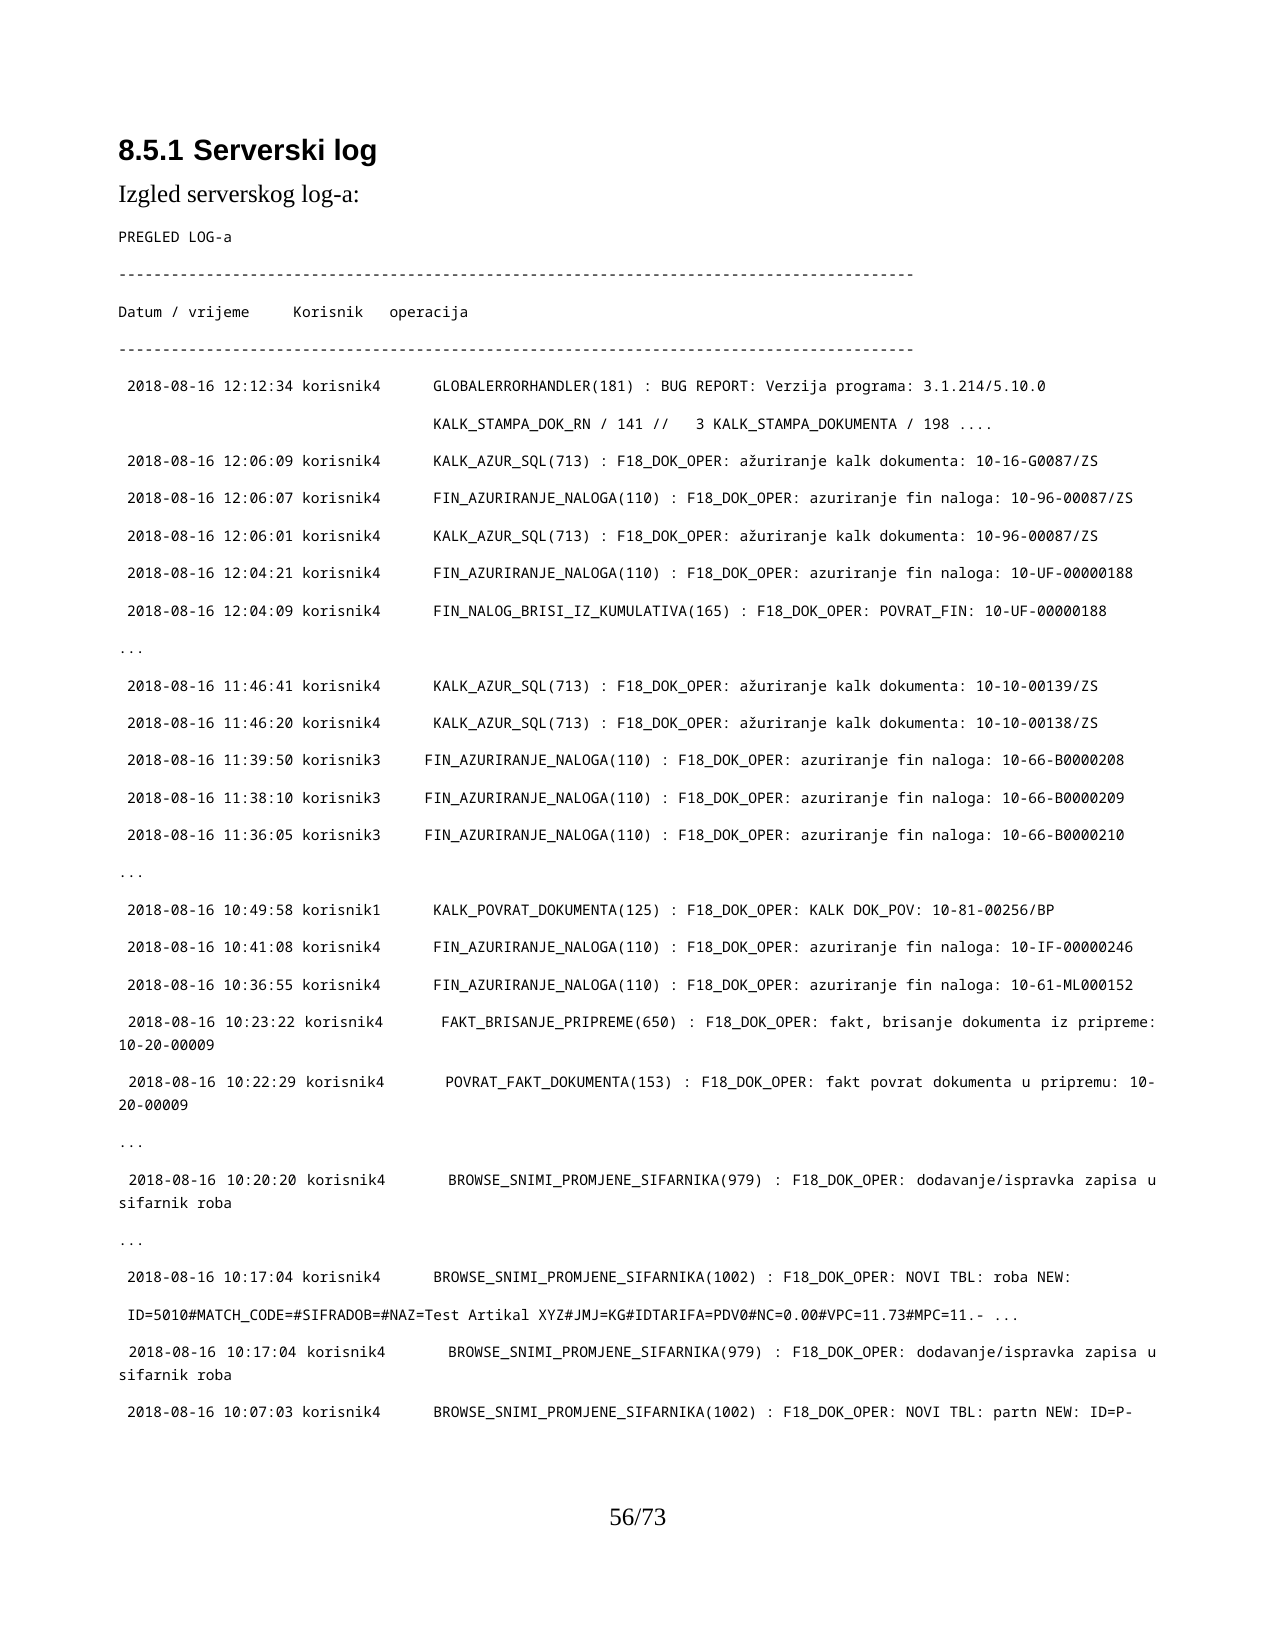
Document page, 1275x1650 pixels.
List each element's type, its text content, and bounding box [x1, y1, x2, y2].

text ------------------------------------------------------------------------------------------- [118, 339, 1157, 359]
text 2018-08-16 11:39:50 korisnik3 FIN_AZURIRANJE_NALOGA(110) : F18_DOK_OPER: azuriranje fin naloga: 10-66-B0000208 [118, 750, 1157, 770]
text 2018-08-16 11:46:20 korisnik4 KALK_AZUR_SQL(713) : F18_DOK_OPER: ažuriranje kalk dokumenta: 10-10-00138/ZS [118, 713, 1157, 733]
text 2018-08-16 10:23:22 korisnik4 FAKT_BRISANJE_PRIPREME(650) : F18_DOK_OPER: fakt, brisanje dokumenta iz pripreme: 10-20-00009 [118, 1012, 1157, 1054]
text 2018-08-16 11:38:10 korisnik3 FIN_AZURIRANJE_NALOGA(110) : F18_DOK_OPER: azuriranje fin naloga: 10-66-B0000209 [118, 787, 1157, 807]
text KALK_STAMPA_DOK_RN / 141 // 3 KALK_STAMPA_DOKUMENTA / 198 .... [118, 413, 1157, 433]
text PREGLED LOG-a [118, 227, 1157, 246]
text 2018-08-16 12:04:21 korisnik4 FIN_AZURIRANJE_NALOGA(110) : F18_DOK_OPER: azuriranje fin naloga: 10-UF-00000188 [118, 563, 1157, 583]
text 2018-08-16 12:04:09 korisnik4 FIN_NALOG_BRISI_IZ_KUMULATIVA(165) : F18_DOK_OPER: POVRAT_FIN: 10-UF-00000188 [118, 601, 1157, 620]
text 2018-08-16 11:46:41 korisnik4 KALK_AZUR_SQL(713) : F18_DOK_OPER: ažuriranje kalk dokumenta: 10-10-00139/ZS [118, 675, 1157, 695]
text ... [118, 638, 1157, 658]
text ... [118, 1132, 1157, 1152]
text Izgled serverskog log-a: [118, 179, 1157, 208]
text Datum / vrijeme Korisnik operacija [118, 301, 1157, 321]
text 2018-08-16 10:20:20 korisnik4 BROWSE_SNIMI_PROMJENE_SIFARNIKA(979) : F18_DOK_OPER: dodavanje/ispravka zapisa u sifarnik roba [118, 1170, 1157, 1212]
text 2018-08-16 12:06:01 korisnik4 KALK_AZUR_SQL(713) : F18_DOK_OPER: ažuriranje kalk dokumenta: 10-96-00087/ZS [118, 526, 1157, 546]
text 2018-08-16 11:36:05 korisnik3 FIN_AZURIRANJE_NALOGA(110) : F18_DOK_OPER: azuriranje fin naloga: 10-66-B0000210 [118, 825, 1157, 845]
text 2018-08-16 10:17:04 korisnik4 BROWSE_SNIMI_PROMJENE_SIFARNIKA(979) : F18_DOK_OPER: dodavanje/ispravka zapisa u sifarnik roba [118, 1342, 1157, 1385]
text 2018-08-16 10:07:03 korisnik4 BROWSE_SNIMI_PROMJENE_SIFARNIKA(1002) : F18_DOK_OPER: NOVI TBL: partn NEW: ID=P- [118, 1402, 1157, 1422]
text 2018-08-16 12:06:09 korisnik4 KALK_AZUR_SQL(713) : F18_DOK_OPER: ažuriranje kalk dokumenta: 10-16-G0087/ZS [118, 451, 1157, 471]
text ID=5010#MATCH_CODE=#SIFRADOB=#NAZ=Test Artikal XYZ#JMJ=KG#IDTARIFA=PDV0#NC=0.00#VPC=11.73#MPC=11.- ... [118, 1305, 1157, 1324]
subtitle Serverski log [118, 133, 1157, 166]
text 2018-08-16 10:36:55 korisnik4 FIN_AZURIRANJE_NALOGA(110) : F18_DOK_OPER: azuriranje fin naloga: 10-61-ML000152 [118, 974, 1157, 994]
text 2018-08-16 10:49:58 korisnik1 KALK_POVRAT_DOKUMENTA(125) : F18_DOK_OPER: KALK DOK_POV: 10-81-00256/BP [118, 900, 1157, 919]
text 2018-08-16 10:41:08 korisnik4 FIN_AZURIRANJE_NALOGA(110) : F18_DOK_OPER: azuriranje fin naloga: 10-IF-00000246 [118, 937, 1157, 957]
text 2018-08-16 12:06:07 korisnik4 FIN_AZURIRANJE_NALOGA(110) : F18_DOK_OPER: azuriranje fin naloga: 10-96-00087/ZS [118, 488, 1157, 508]
text 2018-08-16 10:22:29 korisnik4 POVRAT_FAKT_DOKUMENTA(153) : F18_DOK_OPER: fakt povrat dokumenta u pripremu: 10-20-00009 [118, 1072, 1157, 1115]
text ------------------------------------------------------------------------------------------- [118, 264, 1157, 284]
text 2018-08-16 12:12:34 korisnik4 GLOBALERRORHANDLER(181) : BUG REPORT: Verzija programa: 3.1.214/5.10.0 [118, 376, 1157, 396]
text ... [118, 862, 1157, 882]
text 2018-08-16 10:17:04 korisnik4 BROWSE_SNIMI_PROMJENE_SIFARNIKA(1002) : F18_DOK_OPER: NOVI TBL: roba NEW: [118, 1267, 1157, 1287]
text ... [118, 1230, 1157, 1250]
